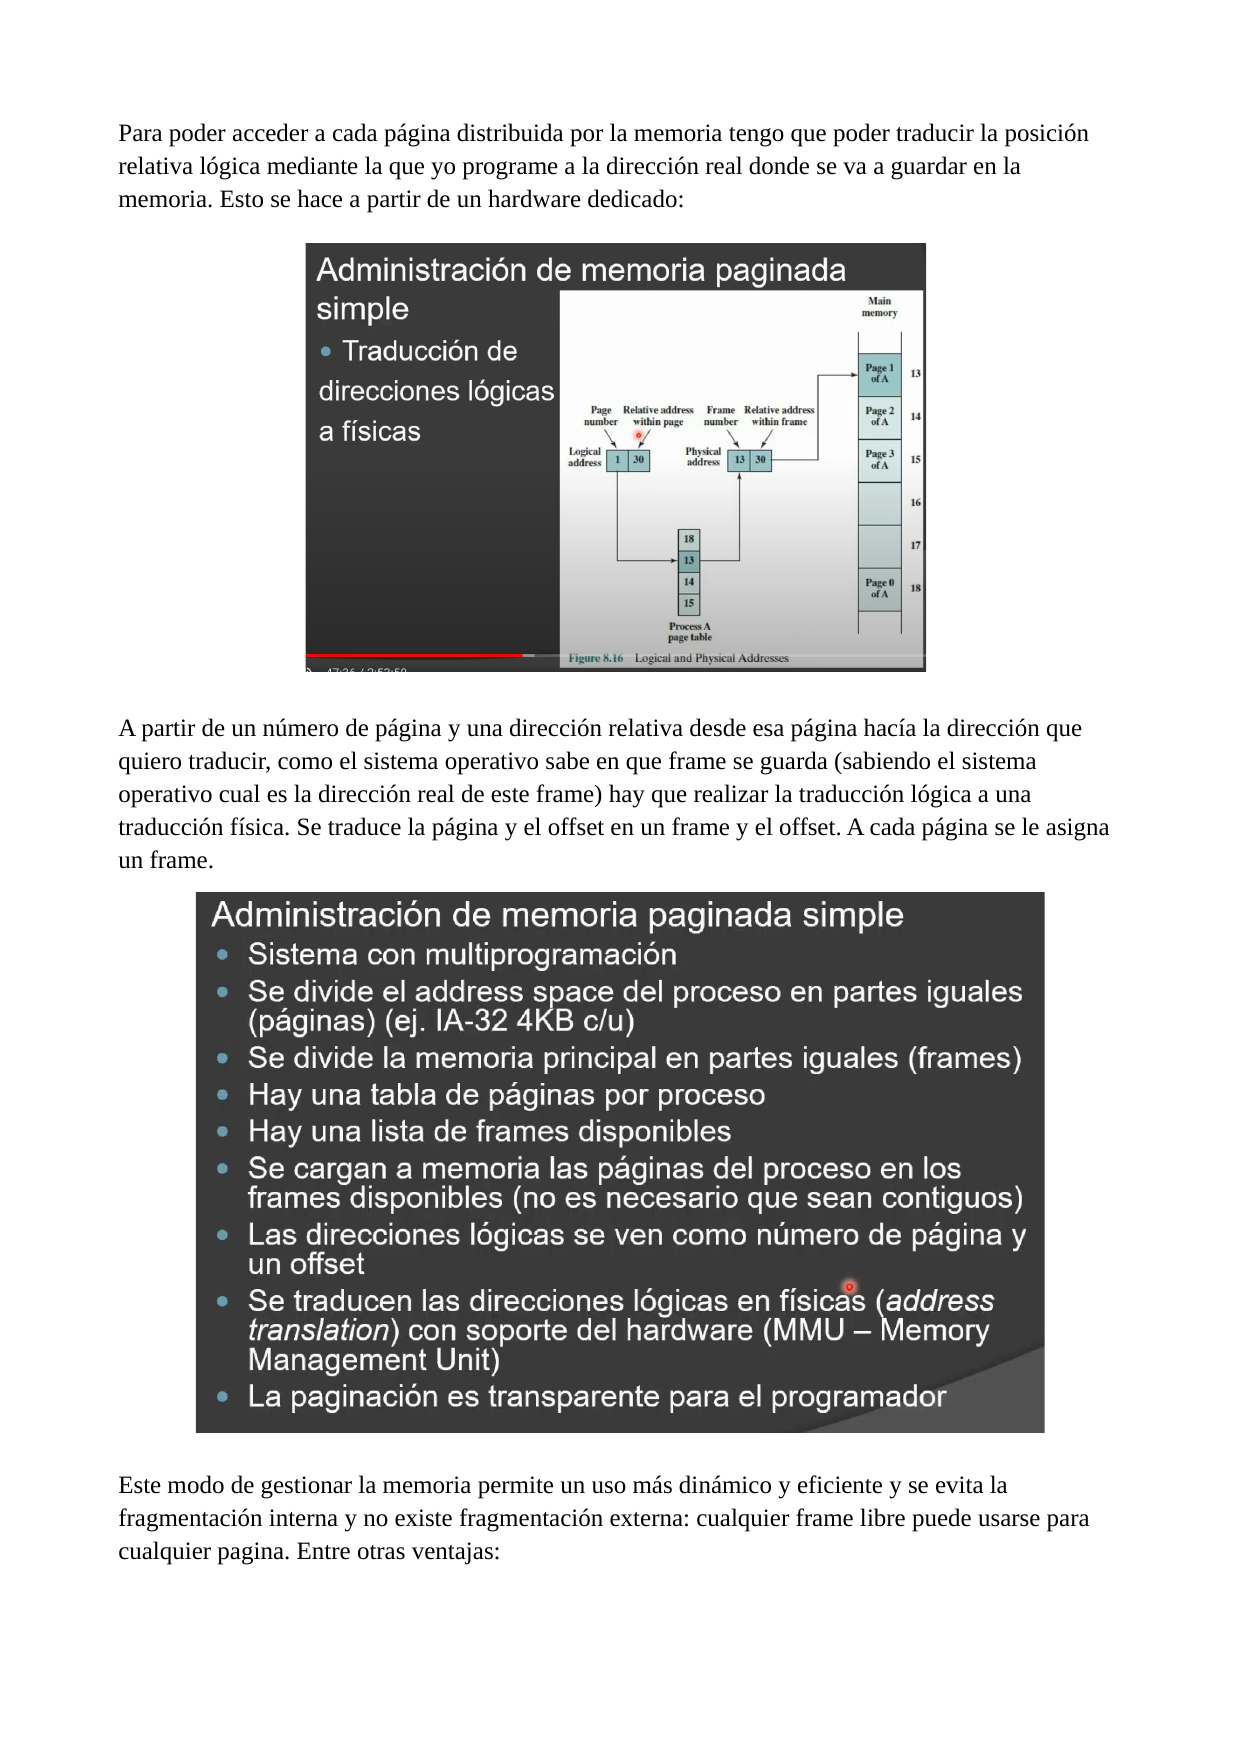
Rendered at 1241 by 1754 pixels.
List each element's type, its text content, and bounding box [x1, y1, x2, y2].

picture [305, 243, 927, 672]
picture [195, 892, 1045, 1433]
text Para poder acceder a cada página distribuida por la memoria tengo que poder traducir la posición relativa lógica mediante la que yo programe a la dirección real donde se va a guardar en la memoria. Esto se hace a partir de un hardware dedicado: [118, 118, 1122, 213]
text Este modo de gestionar la memoria permite un uso más dinámico y eficiente y se evita la fragmentación interna y no existe fragmentación externa: cualquier frame libre puede usarse para cualquier pagina. Entre otras ventajas: [118, 893, 1122, 1565]
text A partir de un número de página y una dirección relativa desde esa página hacía la dirección que quiero traducir, como el sistema operativo sabe en que frame se guarda (sabiendo el sistema operativo cual es la dirección real de este frame) hay que realizar la traducción lógica a una traducción física. Se traduce la página y el offset en un frame y el offset. A cada página se le asigna un frame. [118, 713, 1122, 874]
